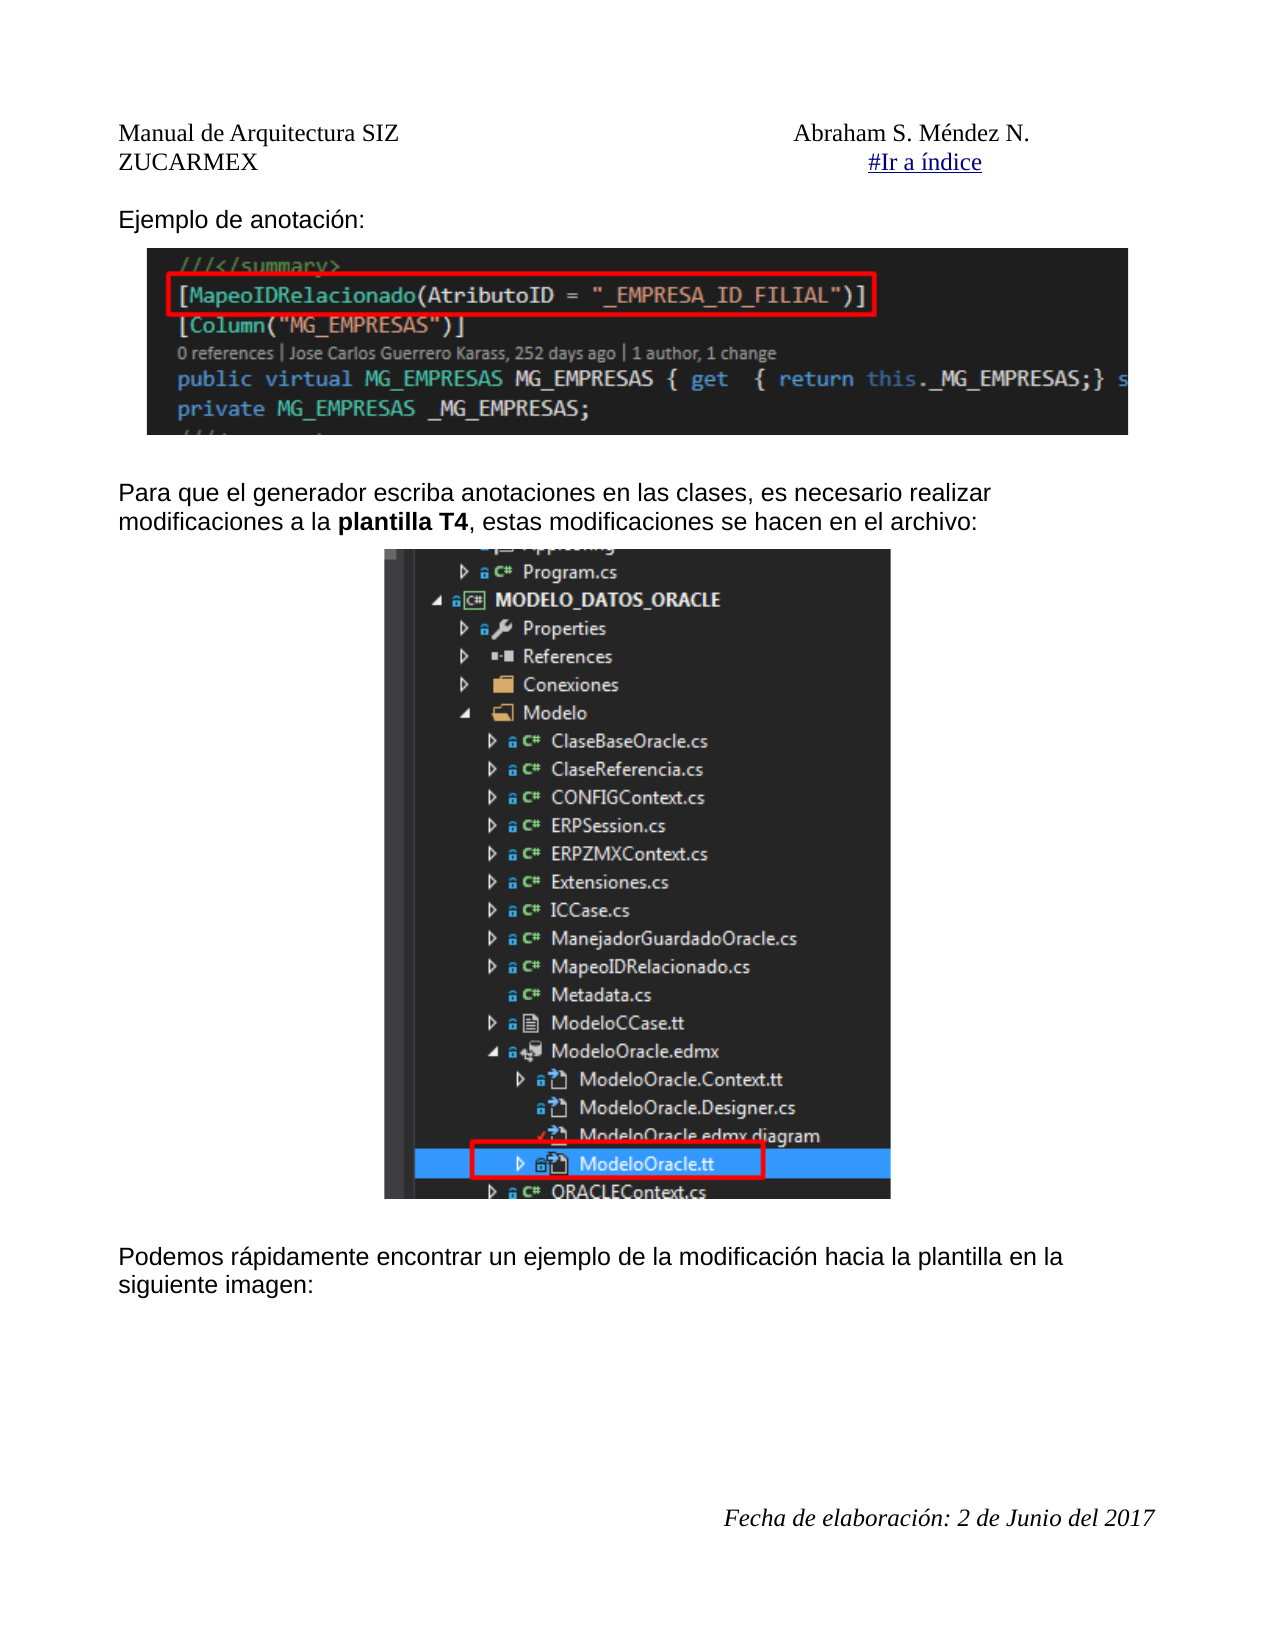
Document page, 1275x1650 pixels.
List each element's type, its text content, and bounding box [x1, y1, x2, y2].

picture [146, 248, 1129, 435]
text Ejemplo de anotación: [118, 205, 1157, 234]
picture [384, 549, 891, 1199]
text Podemos rápidamente encontrar un ejemplo de la modificación hacia la plantilla en la siguiente imagen: [118, 1242, 1157, 1299]
text Para que el generador escriba anotaciones en las clases, es necesario realizar modificaciones a la plantilla T4, estas modificaciones se hacen en el archivo: [118, 478, 1157, 535]
